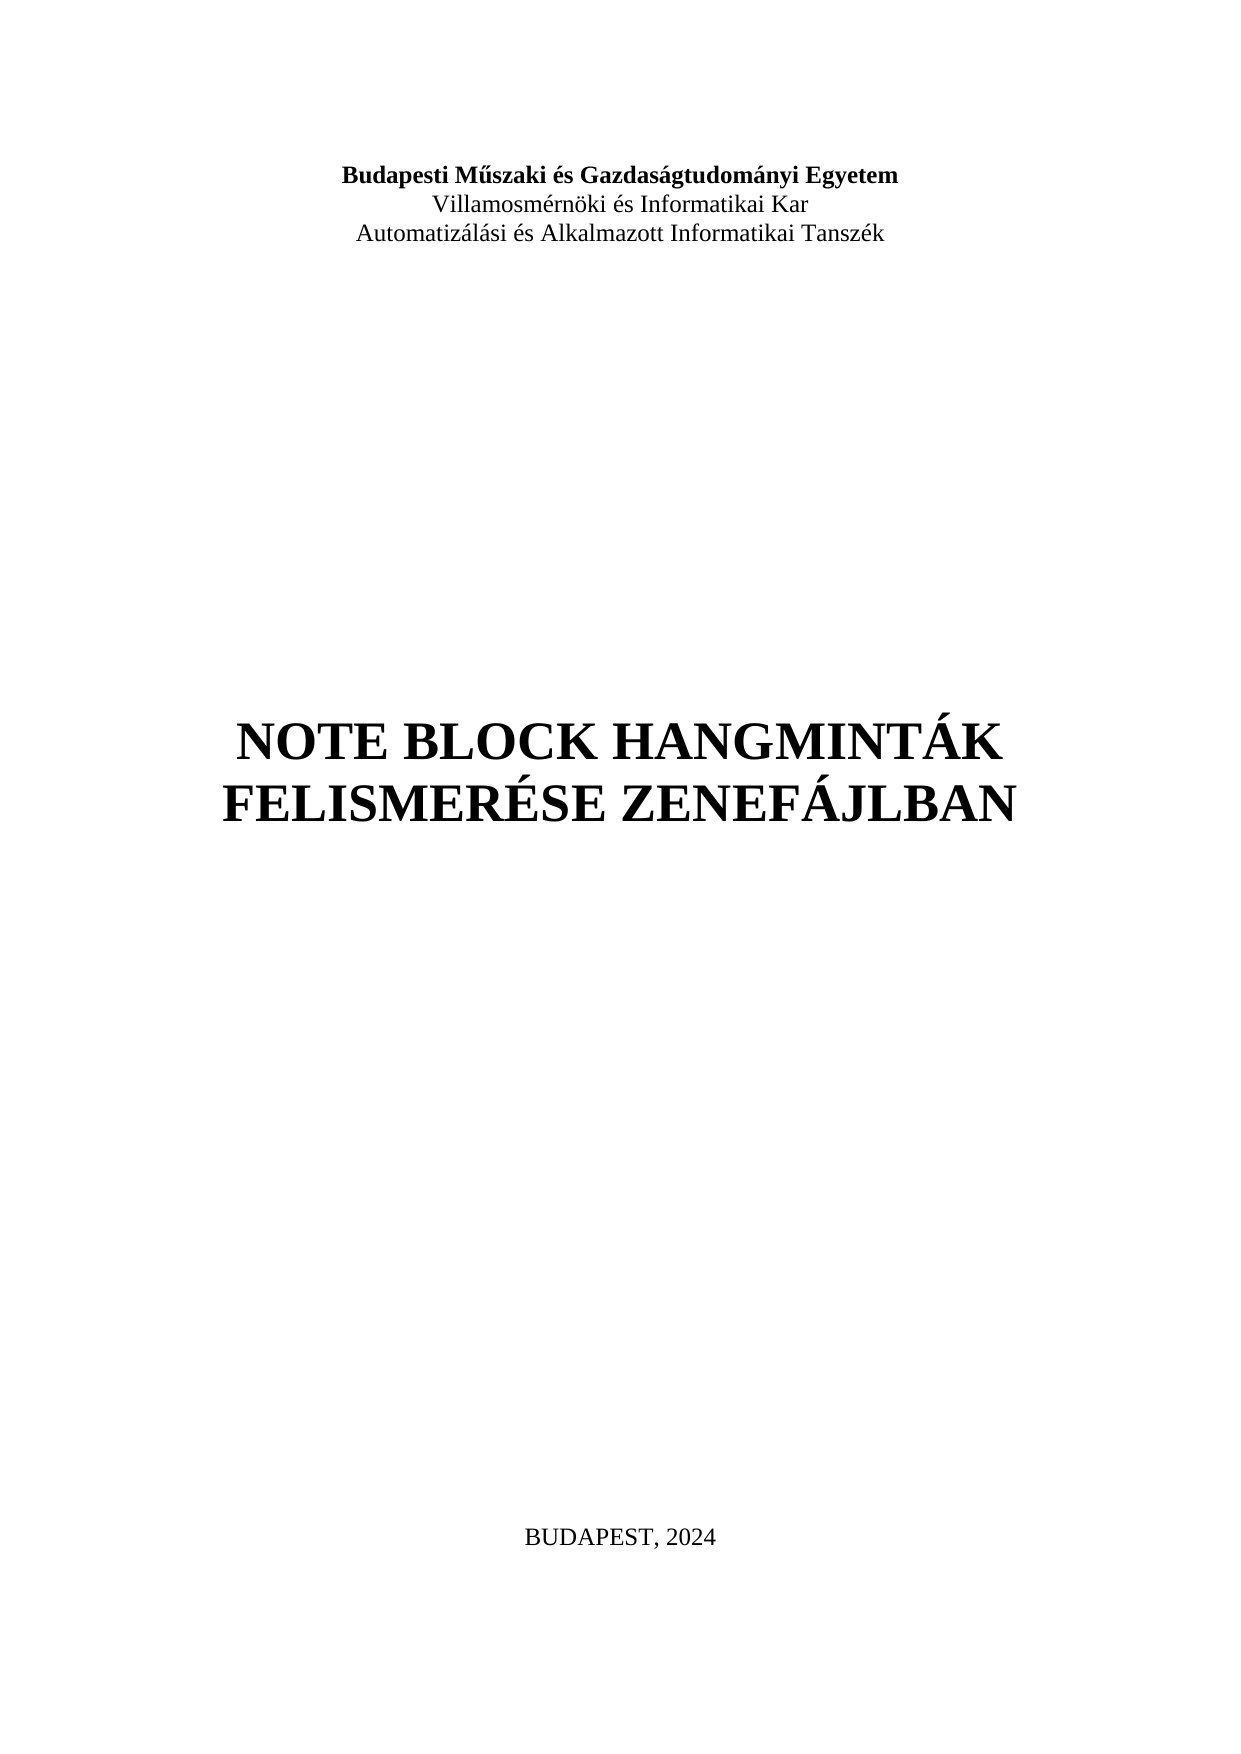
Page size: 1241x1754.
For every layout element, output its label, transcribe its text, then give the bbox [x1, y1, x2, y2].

title Note Block hangminták felismerése zenefájlban [148, 709, 1092, 833]
text Budapesti Műszaki és Gazdaságtudományi Egyetem [148, 160, 1092, 189]
text BUDAPEST, 2024 [148, 1522, 1092, 1551]
text Villamosmérnöki és Informatikai Kar [148, 189, 1092, 218]
text Automatizálási és Alkalmazott Informatikai Tanszék [148, 218, 1092, 246]
